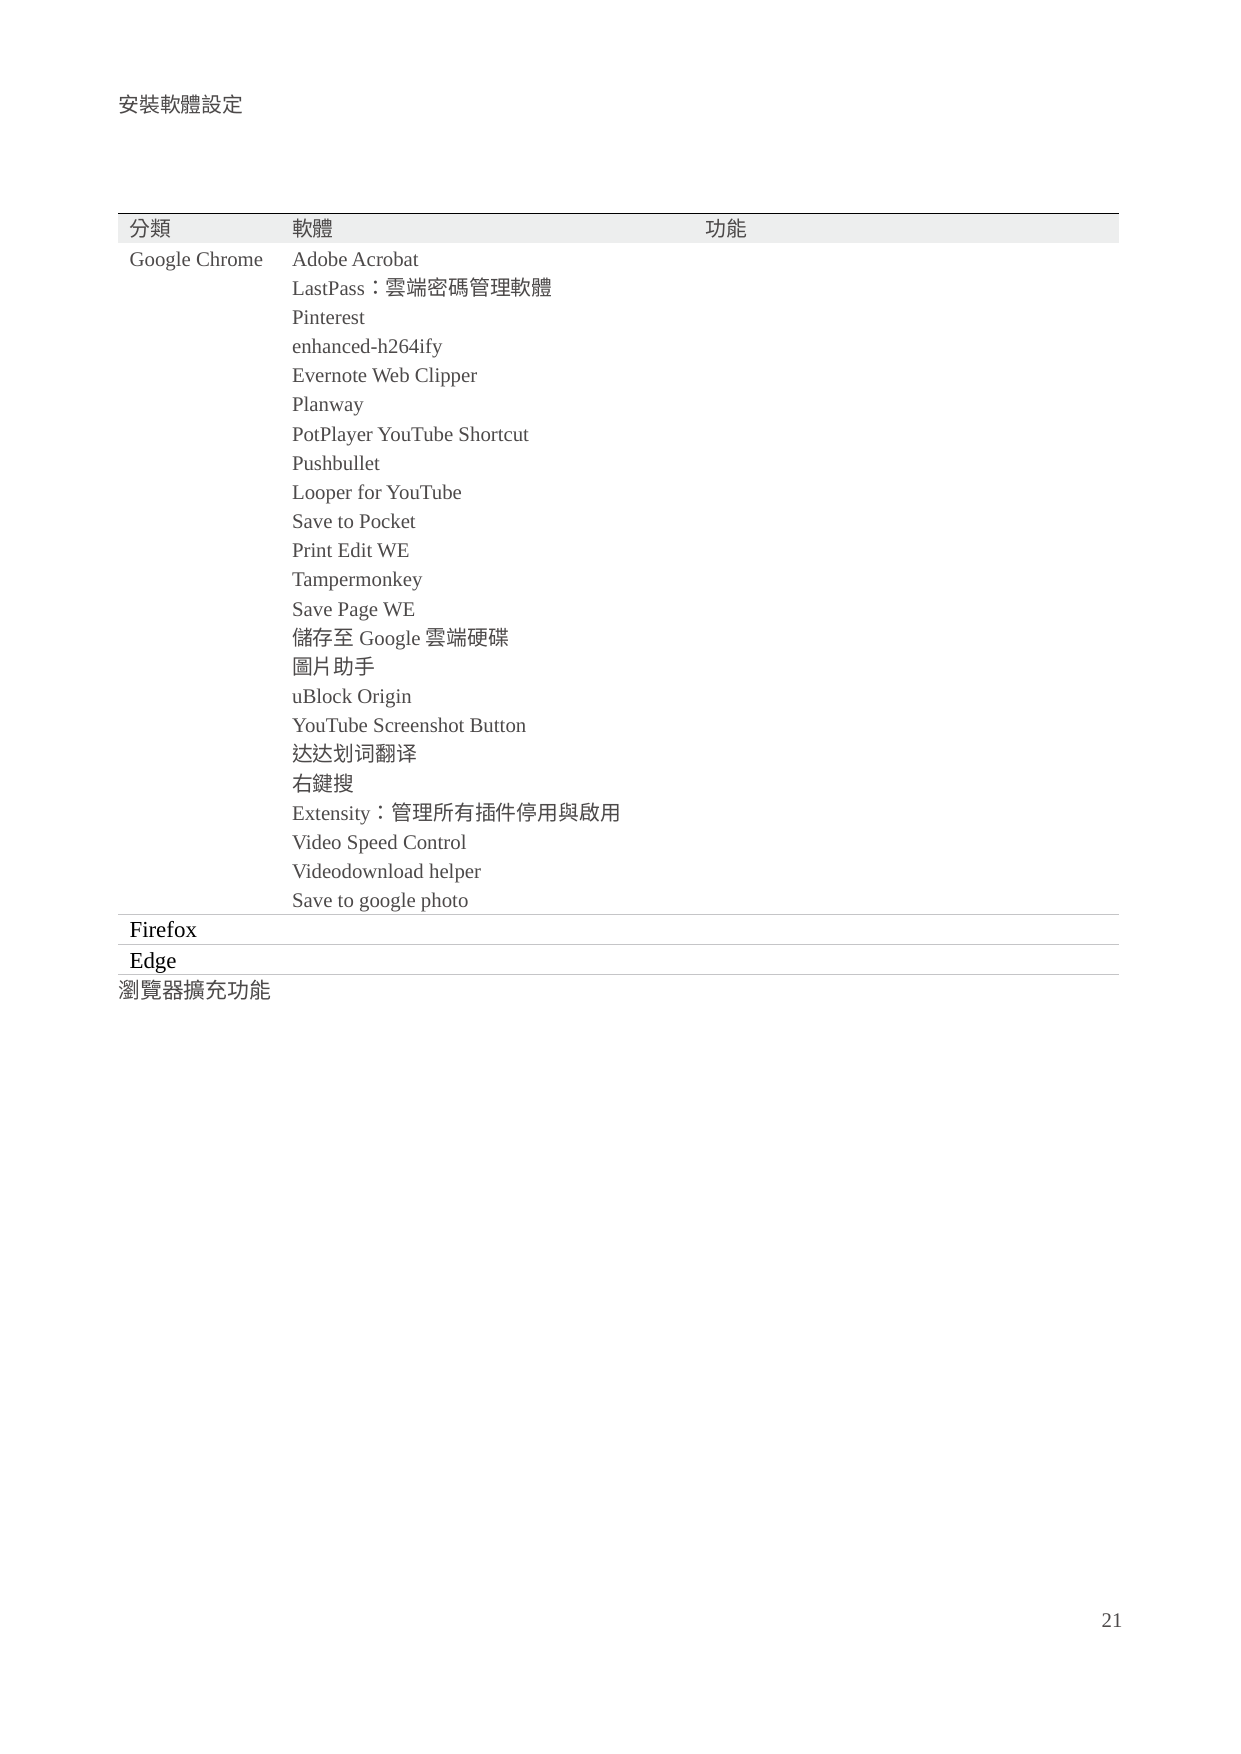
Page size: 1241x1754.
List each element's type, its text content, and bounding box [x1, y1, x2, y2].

table_cell [694, 945, 1119, 974]
table_cell Firefox [118, 915, 281, 944]
table_header 功能 [694, 214, 1119, 243]
table_header 分類 [118, 214, 281, 243]
table_cell Google Chrome [118, 243, 281, 913]
table_cell Edge [118, 945, 281, 974]
table_cell [281, 915, 694, 944]
table_cell Adobe Acrobat LastPass：雲端密碼管理軟體 Pinterest enhanced-h264ify Evernote Web Clipper Planway PotPlayer YouTube Shortcut Pushbullet Looper for YouTube Save to Pocket Print Edit WE Tampermonkey Save Page WE 儲存至 Google 雲端硬碟 圖片助手 uBlock Origin YouTube Screenshot Button 达达划词翻译 右鍵搜 Extensity：管理所有插件停用與啟用 Video Speed Control Videodownload helper Save to google photo [281, 243, 694, 913]
text 瀏覽器擴充功能 [118, 975, 1122, 1004]
table_header 軟體 [281, 214, 694, 243]
table_cell [281, 945, 694, 974]
table_cell [694, 243, 1119, 913]
table_cell [694, 915, 1119, 944]
